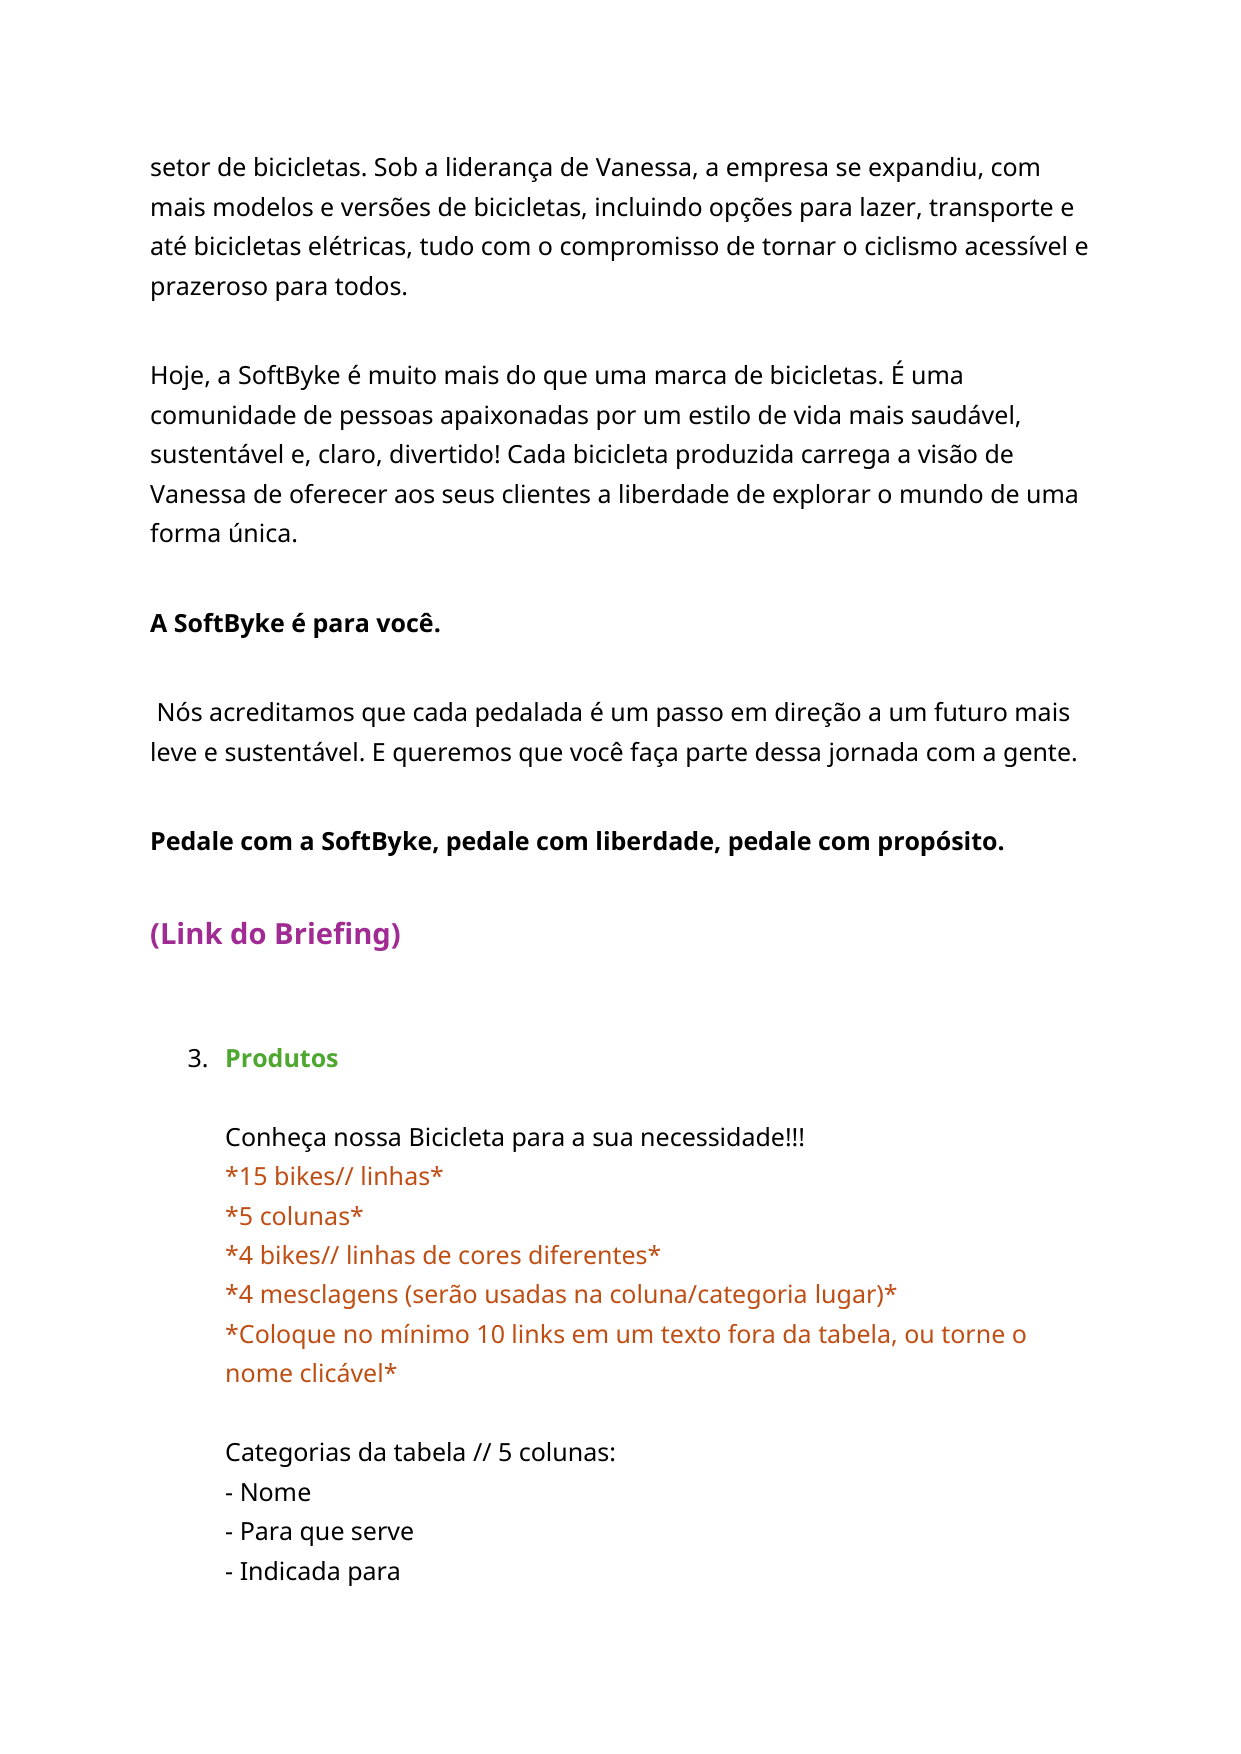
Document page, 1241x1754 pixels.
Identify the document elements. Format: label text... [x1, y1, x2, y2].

list - Para que serve [225, 1514, 1090, 1548]
list Conheça nossa Bicicleta para a sua necessidade!!! [225, 1119, 1090, 1153]
list *5 colunas* [225, 1198, 1090, 1232]
list *Coloque no mínimo 10 links em um texto fora da tabela, ou torne o nome clicável* [225, 1317, 1090, 1390]
list Produtos [187, 1040, 1090, 1074]
text (Link do Briefing) [150, 913, 1090, 953]
list Categorias da tabela // 5 colunas: [225, 1435, 1090, 1469]
text Pedale com a SoftByke, pedale com liberdade, pedale com propósito. [150, 824, 1090, 858]
list - Indicada para [225, 1553, 1090, 1588]
list - Nome [225, 1474, 1090, 1509]
text Nós acreditamos que cada pedalada é um passo em direção a um futuro mais leve e sustentável. E queremos que você faça parte dessa jornada com a gente. [150, 695, 1090, 768]
text A SoftByke é para você. [150, 605, 1090, 639]
list *4 bikes// linhas de cores diferentes* [225, 1238, 1090, 1272]
list *15 bikes// linhas* [225, 1159, 1090, 1193]
text Hoje, a SoftByke é muito mais do que uma marca de bicicletas. É uma comunidade de pessoas apaixonadas por um estilo de vida mais saudável, sustentável e, claro, divertido! Cada bicicleta produzida carrega a visão de Vanessa de oferecer aos seus clientes a liberdade de explorar o mundo de uma forma única. [150, 358, 1090, 550]
text setor de bicicletas. Sob a liderança de Vanessa, a empresa se expandiu, com mais modelos e versões de bicicletas, incluindo opções para lazer, transporte e até bicicletas elétricas, tudo com o compromisso de tornar o ciclismo acessível e prazeroso para todos. [150, 150, 1090, 302]
list *4 mesclagens (serão usadas na coluna/categoria lugar)* [225, 1277, 1090, 1311]
